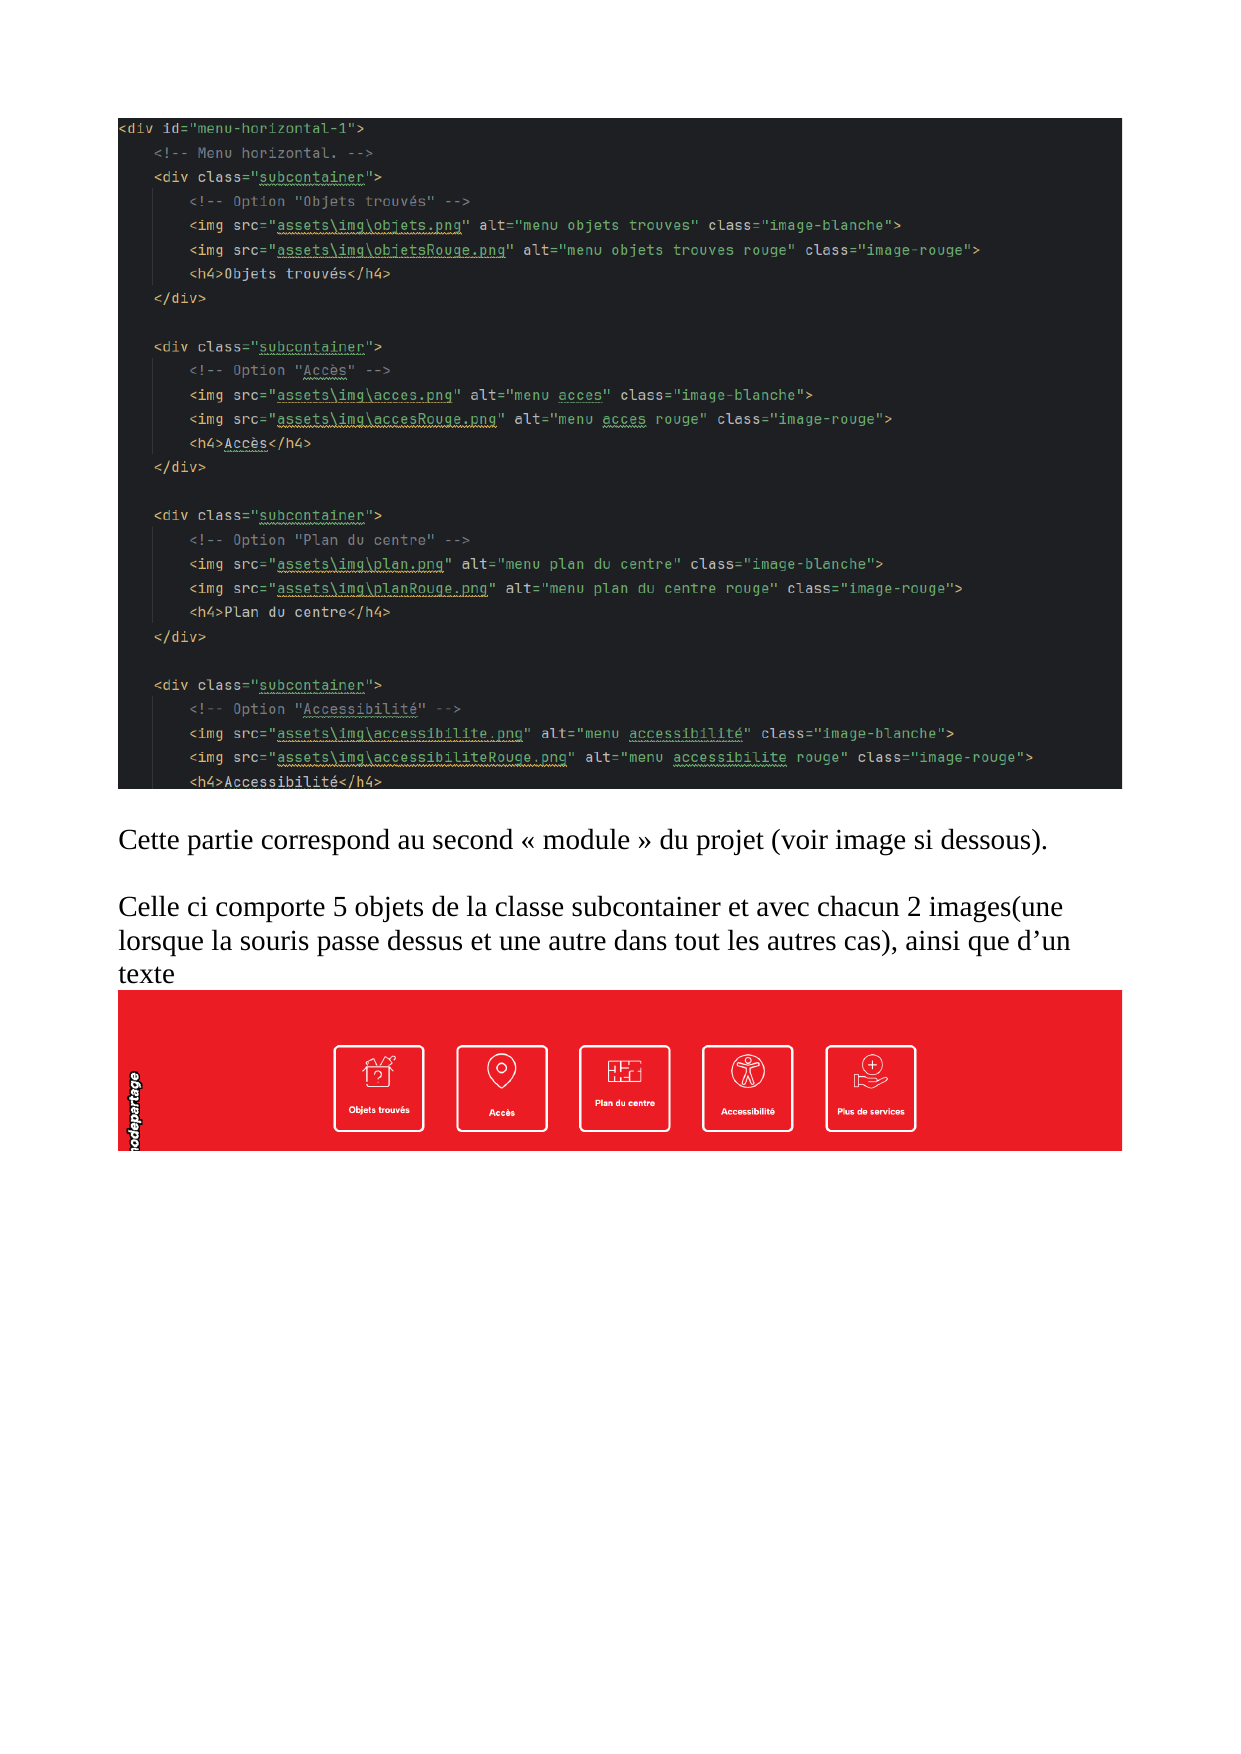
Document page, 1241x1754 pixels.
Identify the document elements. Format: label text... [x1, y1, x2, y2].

text Celle ci comporte 5 objets de la classe subcontainer et avec chacun 2 images(une lorsque la souris passe dessus et une autre dans tout les autres cas), ainsi que d’un texte [118, 889, 1122, 990]
picture [118, 990, 1123, 1151]
picture [118, 118, 1123, 789]
text Cette partie correspond au second « module » du projet (voir image si dessous). [118, 822, 1122, 856]
